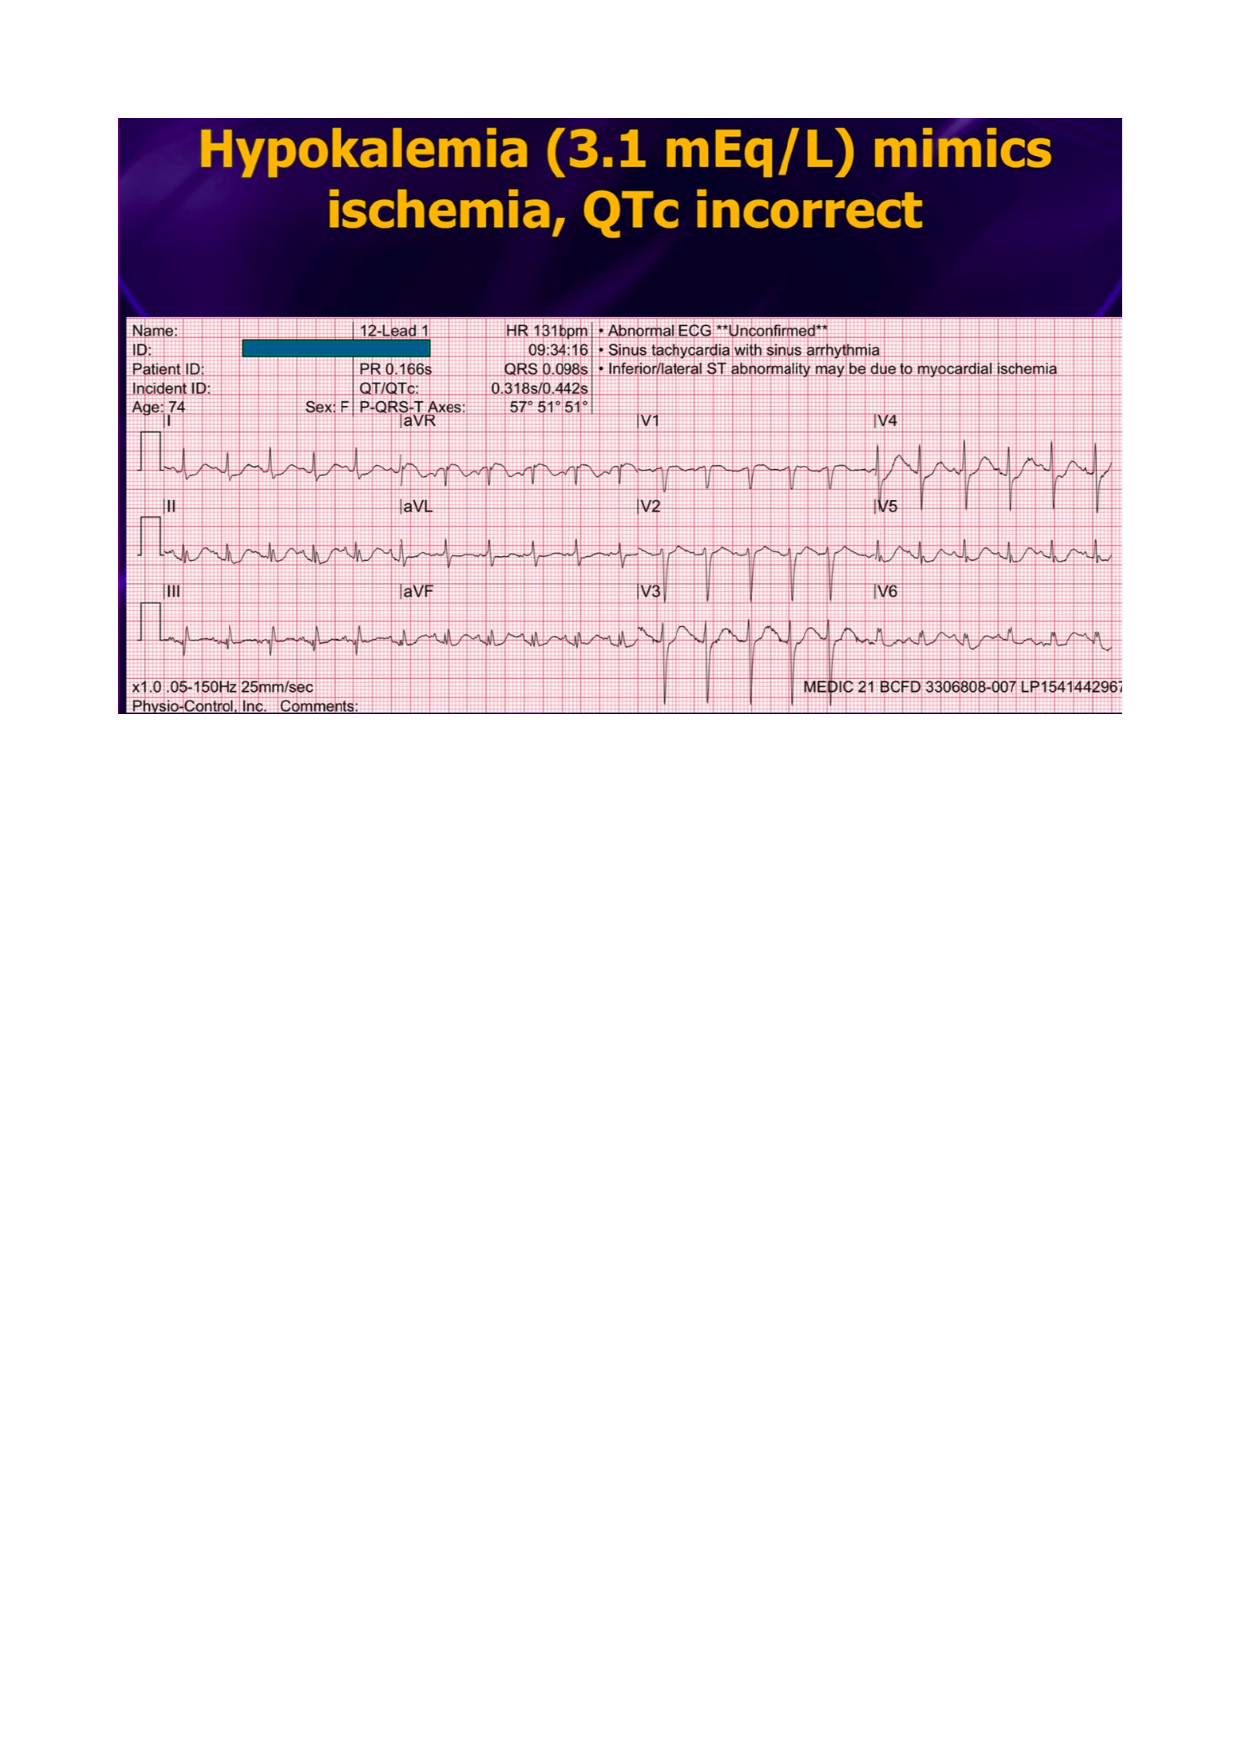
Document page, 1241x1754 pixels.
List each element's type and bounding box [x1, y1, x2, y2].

picture [118, 118, 1123, 714]
